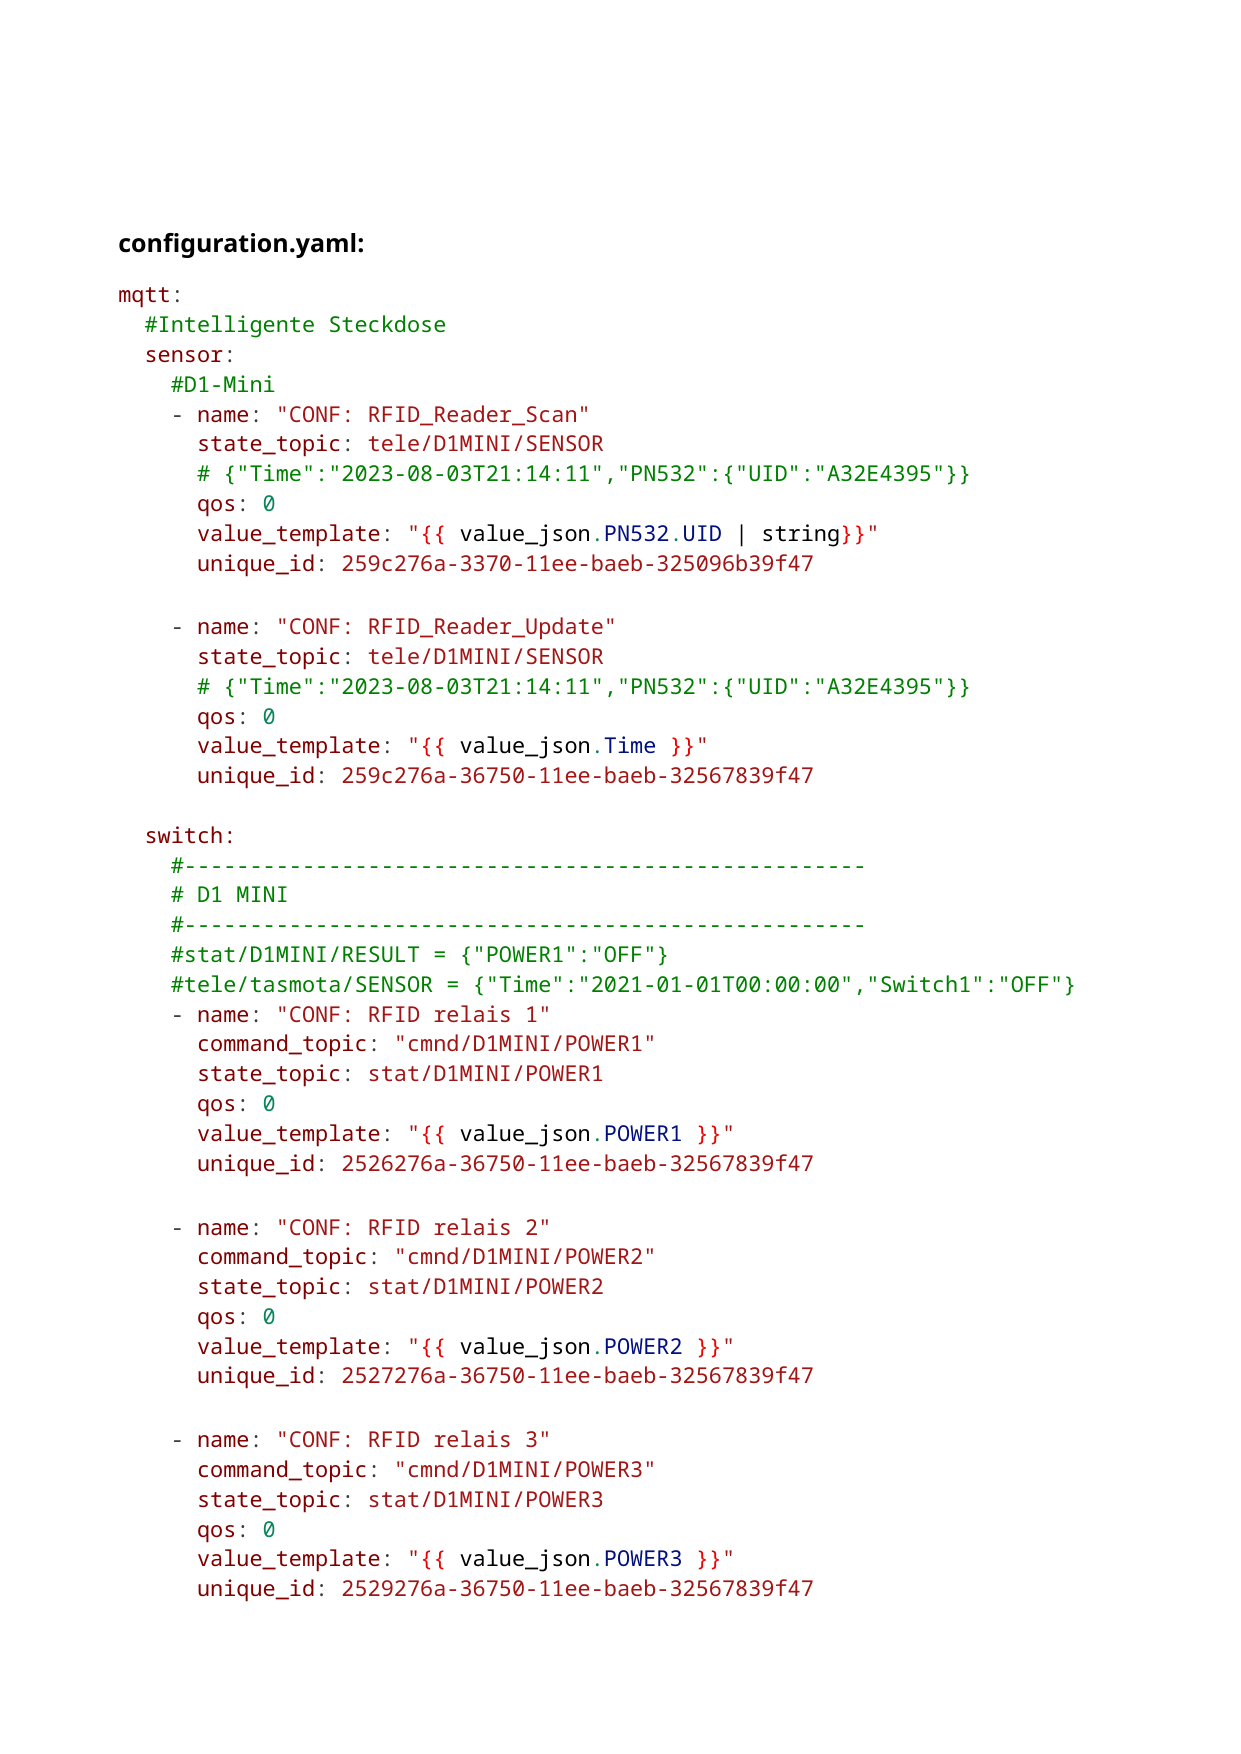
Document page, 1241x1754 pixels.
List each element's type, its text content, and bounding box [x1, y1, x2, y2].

text command_topic: "cmnd/D1MINI/POWER2" [118, 1241, 1122, 1271]
text mqtt: [118, 279, 1122, 309]
text unique_id: 2527276a-36750-11ee-baeb-32567839f47 [118, 1360, 1122, 1390]
text # {"Time":"2023-08-03T21:14:11","PN532":{"UID":"A32E4395"}} [118, 458, 1122, 488]
text - name: "CONF: RFID relais 2" [118, 1211, 1122, 1241]
text state_topic: stat/D1MINI/POWER2 [118, 1271, 1122, 1301]
text switch: [118, 820, 1122, 850]
text sensor: [118, 339, 1122, 369]
text qos: 0 [118, 1514, 1122, 1543]
text qos: 0 [118, 701, 1122, 731]
text value_template: "{{ value_json.PN532.UID | string}}" [118, 518, 1122, 547]
text #tele/tasmota/SENSOR = {"Time":"2021-01-01T00:00:00","Switch1":"OFF"} [118, 969, 1122, 999]
text state_topic: stat/D1MINI/POWER3 [118, 1484, 1122, 1514]
text unique_id: 259c276a-36750-11ee-baeb-32567839f47 [118, 760, 1122, 790]
text # D1 MINI [118, 879, 1122, 909]
text qos: 0 [118, 1301, 1122, 1331]
text #stat/D1MINI/RESULT = {"POWER1":"OFF"} [118, 939, 1122, 969]
text - name: "CONF: RFID_Reader_Scan" [118, 398, 1122, 428]
text unique_id: 259c276a-3370-11ee-baeb-325096b39f47 [118, 547, 1122, 577]
text # {"Time":"2023-08-03T21:14:11","PN532":{"UID":"A32E4395"}} [118, 671, 1122, 701]
text - name: "CONF: RFID relais 1" [118, 999, 1122, 1028]
text qos: 0 [118, 1088, 1122, 1118]
text - name: "CONF: RFID relais 3" [118, 1424, 1122, 1454]
text state_topic: tele/D1MINI/SENSOR [118, 428, 1122, 458]
text #---------------------------------------------------- [118, 850, 1122, 879]
text command_topic: "cmnd/D1MINI/POWER1" [118, 1028, 1122, 1058]
text #Intelligente Steckdose [118, 309, 1122, 339]
text value_template: "{{ value_json.POWER3 }}" [118, 1543, 1122, 1573]
text #D1-Mini [118, 369, 1122, 398]
text - name: "CONF: RFID_Reader_Update" [118, 611, 1122, 641]
text configuration.yaml: [118, 226, 1122, 260]
text value_template: "{{ value_json.POWER2 }}" [118, 1331, 1122, 1360]
text #---------------------------------------------------- [118, 909, 1122, 939]
text state_topic: tele/D1MINI/SENSOR [118, 641, 1122, 671]
text command_topic: "cmnd/D1MINI/POWER3" [118, 1454, 1122, 1484]
text unique_id: 2526276a-36750-11ee-baeb-32567839f47 [118, 1148, 1122, 1177]
text qos: 0 [118, 488, 1122, 518]
text value_template: "{{ value_json.POWER1 }}" [118, 1118, 1122, 1148]
text state_topic: stat/D1MINI/POWER1 [118, 1058, 1122, 1088]
text unique_id: 2529276a-36750-11ee-baeb-32567839f47 [118, 1573, 1122, 1603]
text value_template: "{{ value_json.Time }}" [118, 731, 1122, 760]
